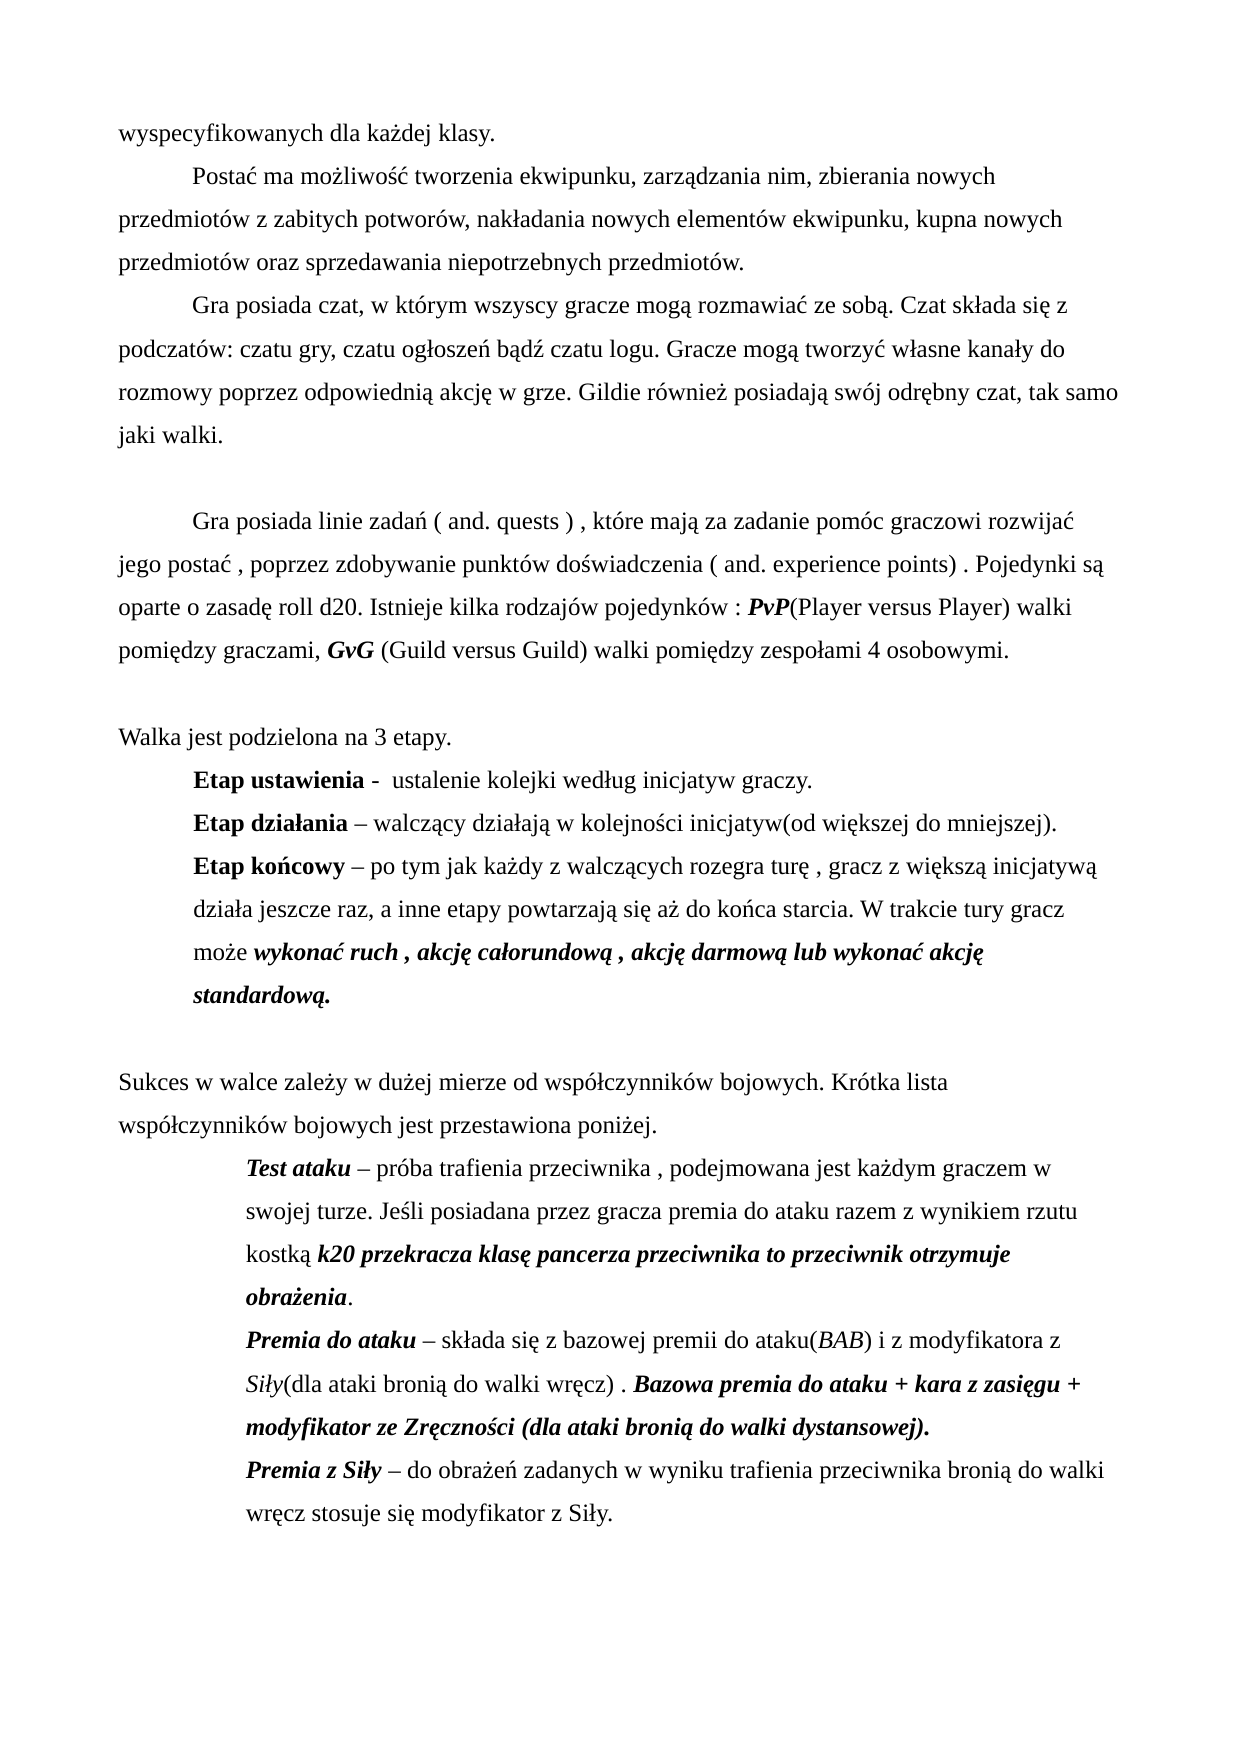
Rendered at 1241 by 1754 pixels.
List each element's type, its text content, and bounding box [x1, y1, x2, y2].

text wyspecyfikowanych dla każdej klasy. [118, 118, 1122, 147]
text Gra posiada linie zadań ( and. quests ) , które mają za zadanie pomóc graczowi rozwijać jego postać , poprzez zdobywanie punktów doświadczenia ( and. experience points) . Pojedynki są oparte o zasadę roll d20. Istnieje kilka rodzajów pojedynków : PvP(Player versus Player) walki pomiędzy graczami, GvG (Guild versus Guild) walki pomiędzy zespołami 4 osobowymi. [118, 506, 1122, 664]
text Premia do ataku – składa się z bazowej premii do ataku(BAB) i z modyfikatora z Siły(dla ataki bronią do walki wręcz) . Bazowa premia do ataku + kara z zasięgu + modyfikator ze Zręczności (dla ataki bronią do walki dystansowej). [246, 1326, 1122, 1441]
text Etap ustawienia - ustalenie kolejki według inicjatyw graczy. [193, 765, 1122, 794]
text Postać ma możliwość tworzenia ekwipunku, zarządzania nim, zbierania nowych przedmiotów z zabitych potworów, nakładania nowych elementów ekwipunku, kupna nowych przedmiotów oraz sprzedawania niepotrzebnych przedmiotów. [118, 161, 1122, 276]
text Etap działania – walczący działają w kolejności inicjatyw(od większej do mniejszej). [193, 808, 1122, 837]
text Test ataku – próba trafienia przeciwnika , podejmowana jest każdym graczem w swojej turze. Jeśli posiadana przez gracza premia do ataku razem z wynikiem rzutu kostką k20 przekracza klasę pancerza przeciwnika to przeciwnik otrzymuje obrażenia. [246, 1153, 1122, 1311]
text Etap końcowy – po tym jak każdy z walczących rozegra turę , gracz z większą inicjatywą działa jeszcze raz, a inne etapy powtarzają się aż do końca starcia. W trakcie tury gracz może wykonać ruch , akcję całorundową , akcję darmową lub wykonać akcję standardową. [193, 851, 1122, 1009]
text Premia z Siły – do obrażeń zadanych w wyniku trafienia przeciwnika bronią do walki wręcz stosuje się modyfikator z Siły. [246, 1455, 1122, 1527]
text Gra posiada czat, w którym wszyscy gracze mogą rozmawiać ze sobą. Czat składa się z podczatów: czatu gry, czatu ogłoszeń bądź czatu logu. Gracze mogą tworzyć własne kanały do rozmowy poprzez odpowiednią akcję w grze. Gildie również posiadają swój odrębny czat, tak samo jaki walki. [118, 291, 1122, 449]
text Sukces w walce zależy w dużej mierze od współczynników bojowych. Krótka lista współczynników bojowych jest przestawiona poniżej. [118, 1067, 1122, 1139]
text Walka jest podzielona na 3 etapy. [118, 722, 1122, 751]
